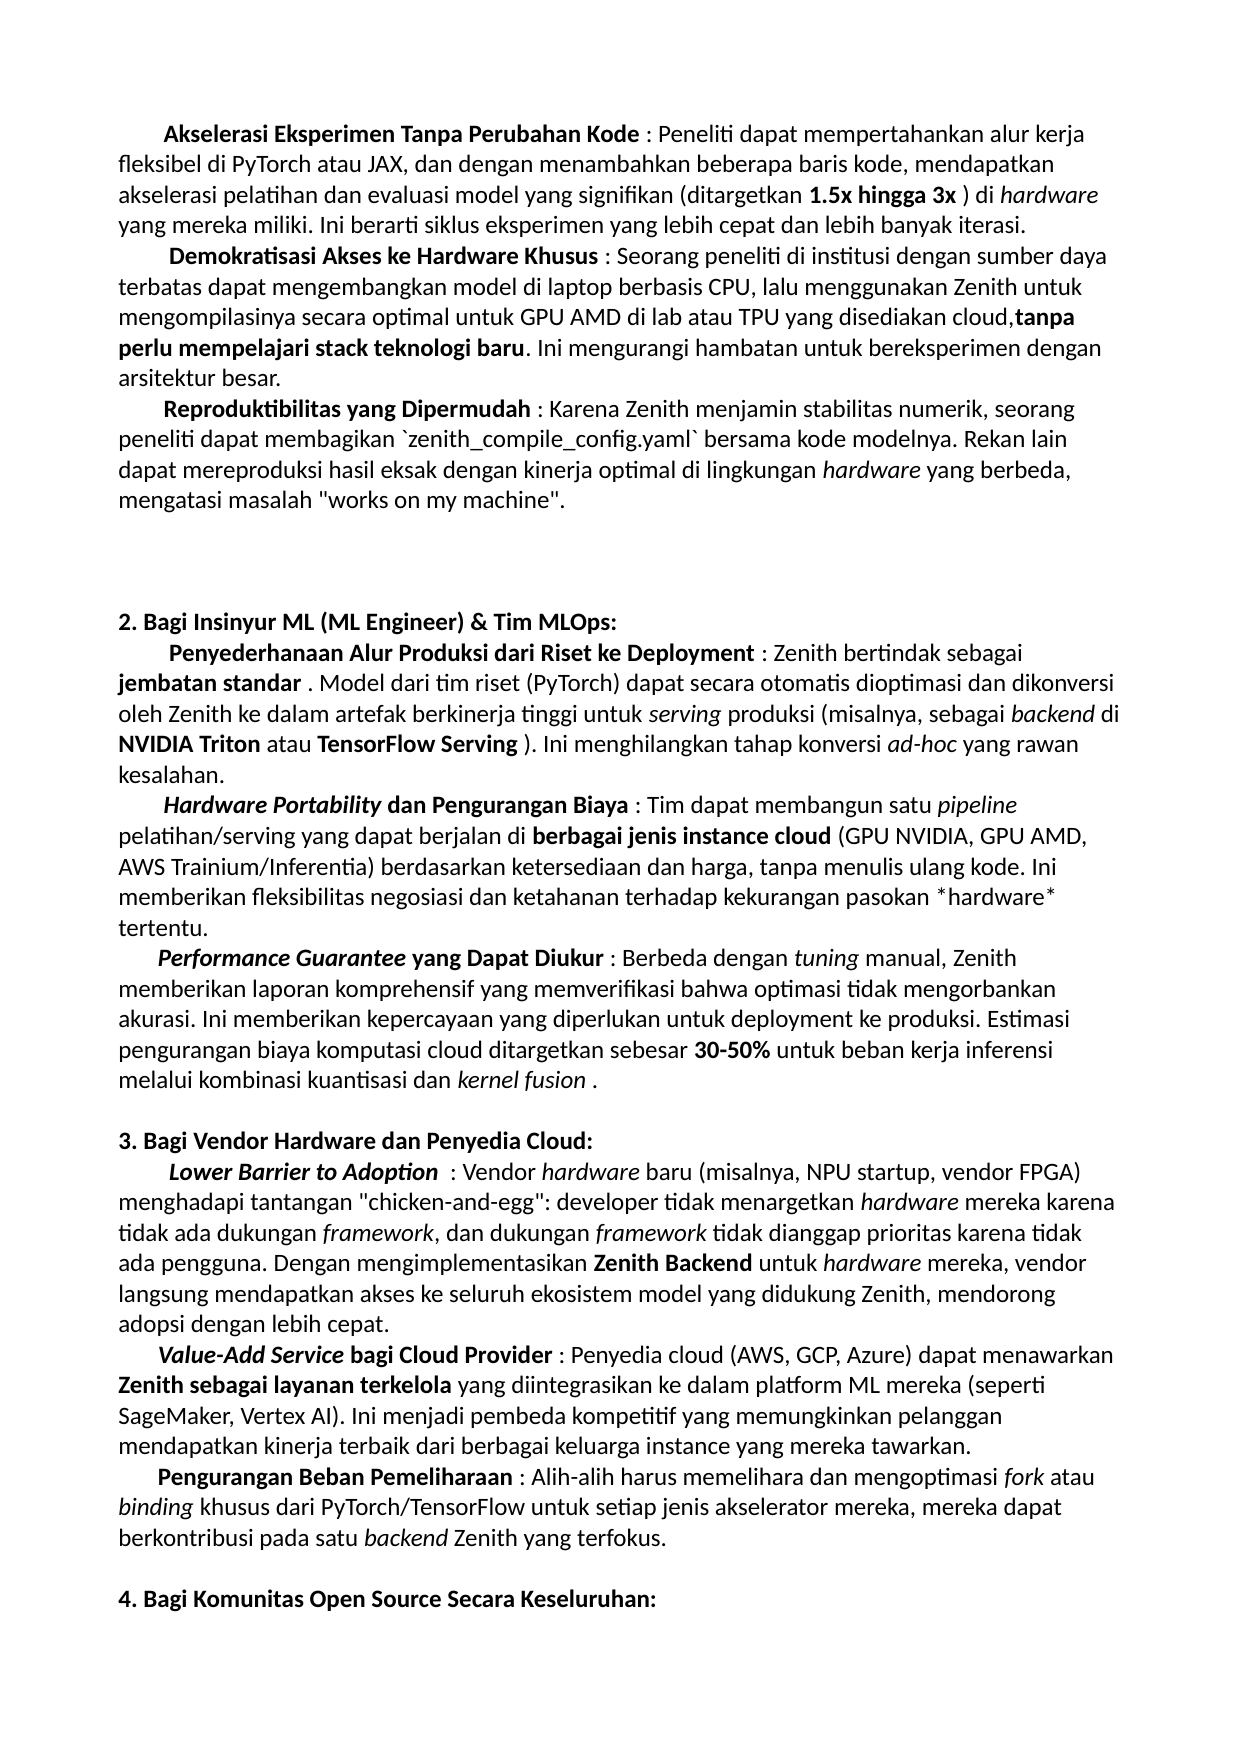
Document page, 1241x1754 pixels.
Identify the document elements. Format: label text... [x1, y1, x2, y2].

text Hardware Portability dan Pengurangan Biaya : Tim dapat membangun satu pipeline pelatihan/serving yang dapat berjalan di berbagai jenis instance cloud (GPU NVIDIA, GPU AMD, AWS Trainium/Inferentia) berdasarkan ketersediaan dan harga, tanpa menulis ulang kode. Ini memberikan fleksibilitas negosiasi dan ketahanan terhadap kekurangan pasokan *hardware* tertentu. [118, 789, 1122, 942]
text Lower Barrier to Adoption : Vendor hardware baru (misalnya, NPU startup, vendor FPGA) menghadapi tantangan "chicken-and-egg": developer tidak menargetkan hardware mereka karena tidak ada dukungan framework, dan dukungan framework tidak dianggap prioritas karena tidak ada pengguna. Dengan mengimplementasikan Zenith Backend untuk hardware mereka, vendor langsung mendapatkan akses ke seluruh ekosistem model yang didukung Zenith, mendorong adopsi dengan lebih cepat. [118, 1156, 1122, 1339]
text Akselerasi Eksperimen Tanpa Perubahan Kode : Peneliti dapat mempertahankan alur kerja fleksibel di PyTorch atau JAX, dan dengan menambahkan beberapa baris kode, mendapatkan akselerasi pelatihan dan evaluasi model yang signifikan (ditargetkan 1.5x hingga 3x ) di hardware yang mereka miliki. Ini berarti siklus eksperimen yang lebih cepat dan lebih banyak iterasi. [118, 118, 1122, 240]
text Value-Add Service bagi Cloud Provider : Penyedia cloud (AWS, GCP, Azure) dapat menawarkan Zenith sebagai layanan terkelola yang diintegrasikan ke dalam platform ML mereka (seperti SageMaker, Vertex AI). Ini menjadi pembeda kompetitif yang memungkinkan pelanggan mendapatkan kinerja terbaik dari berbagai keluarga instance yang mereka tawarkan. [118, 1339, 1122, 1461]
text Pengurangan Beban Pemeliharaan : Alih-alih harus memelihara dan mengoptimasi fork atau binding khusus dari PyTorch/TensorFlow untuk setiap jenis akselerator mereka, mereka dapat berkontribusi pada satu backend Zenith yang terfokus. [118, 1461, 1122, 1553]
text 3. Bagi Vendor Hardware dan Penyedia Cloud: [118, 1125, 1122, 1156]
text Reproduktibilitas yang Dipermudah : Karena Zenith menjamin stabilitas numerik, seorang peneliti dapat membagikan `zenith_compile_config.yaml` bersama kode modelnya. Rekan lain dapat mereproduksi hasil eksak dengan kinerja optimal di lingkungan hardware yang berbeda, mengatasi masalah "works on my machine". [118, 393, 1122, 545]
text 2. Bagi Insinyur ML (ML Engineer) & Tim MLOps: [118, 576, 1122, 637]
text Demokratisasi Akses ke Hardware Khusus : Seorang peneliti di institusi dengan sumber daya terbatas dapat mengembangkan model di laptop berbasis CPU, lalu menggunakan Zenith untuk mengompilasinya secara optimal untuk GPU AMD di lab atau TPU yang disediakan cloud,tanpa perlu mempelajari stack teknologi baru. Ini mengurangi hambatan untuk bereksperimen dengan arsitektur besar. [118, 240, 1122, 393]
text 4. Bagi Komunitas Open Source Secara Keseluruhan: [118, 1583, 1122, 1614]
text Penyederhanaan Alur Produksi dari Riset ke Deployment : Zenith bertindak sebagai jembatan standar . Model dari tim riset (PyTorch) dapat secara otomatis dioptimasi dan dikonversi oleh Zenith ke dalam artefak berkinerja tinggi untuk serving produksi (misalnya, sebagai backend di NVIDIA Triton atau TensorFlow Serving ). Ini menghilangkan tahap konversi ad-hoc yang rawan kesalahan. [118, 637, 1122, 789]
text Performance Guarantee yang Dapat Diukur : Berbeda dengan tuning manual, Zenith memberikan laporan komprehensif yang memverifikasi bahwa optimasi tidak mengorbankan akurasi. Ini memberikan kepercayaan yang diperlukan untuk deployment ke produksi. Estimasi pengurangan biaya komputasi cloud ditargetkan sebesar 30-50% untuk beban kerja inferensi melalui kombinasi kuantisasi dan kernel fusion . [118, 942, 1122, 1095]
